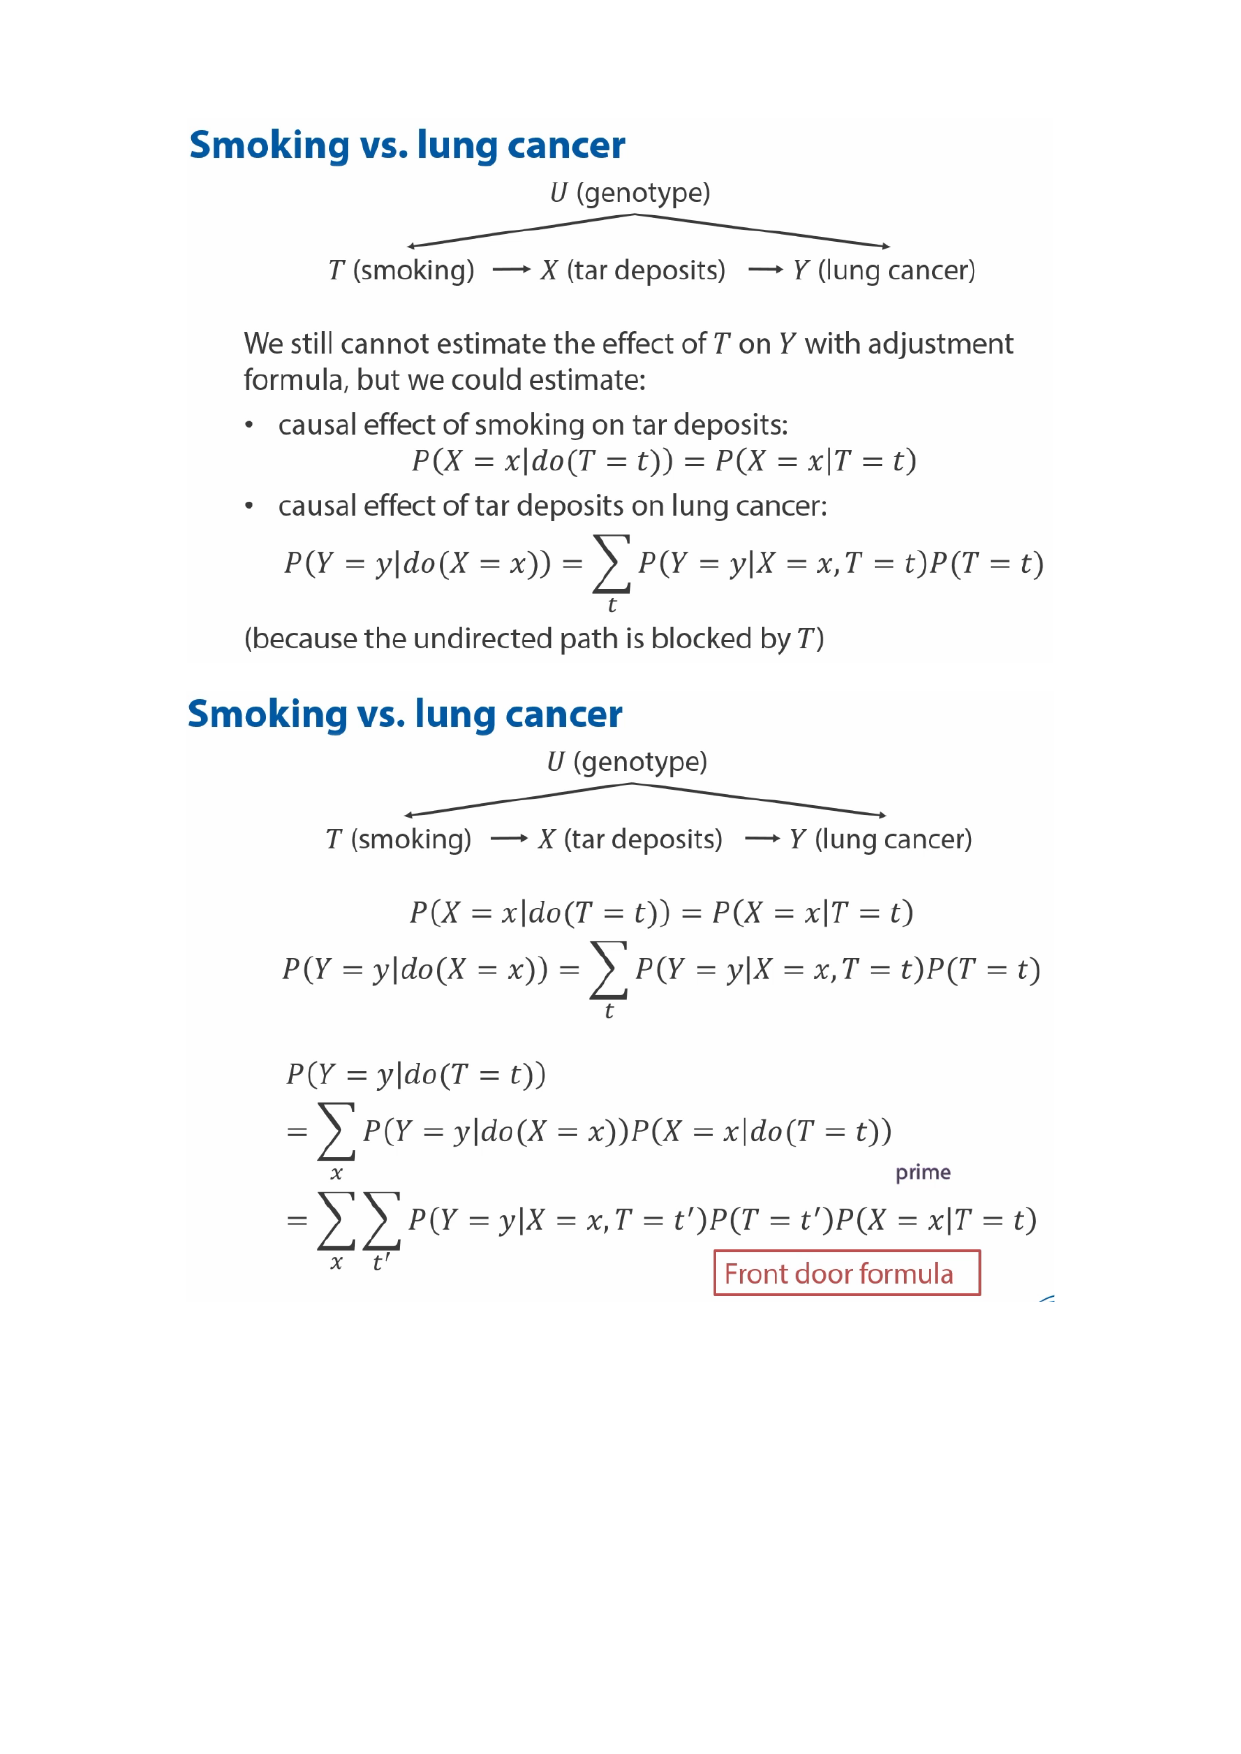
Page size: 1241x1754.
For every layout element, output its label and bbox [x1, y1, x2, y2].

picture [186, 118, 1054, 663]
picture [185, 691, 1055, 1302]
